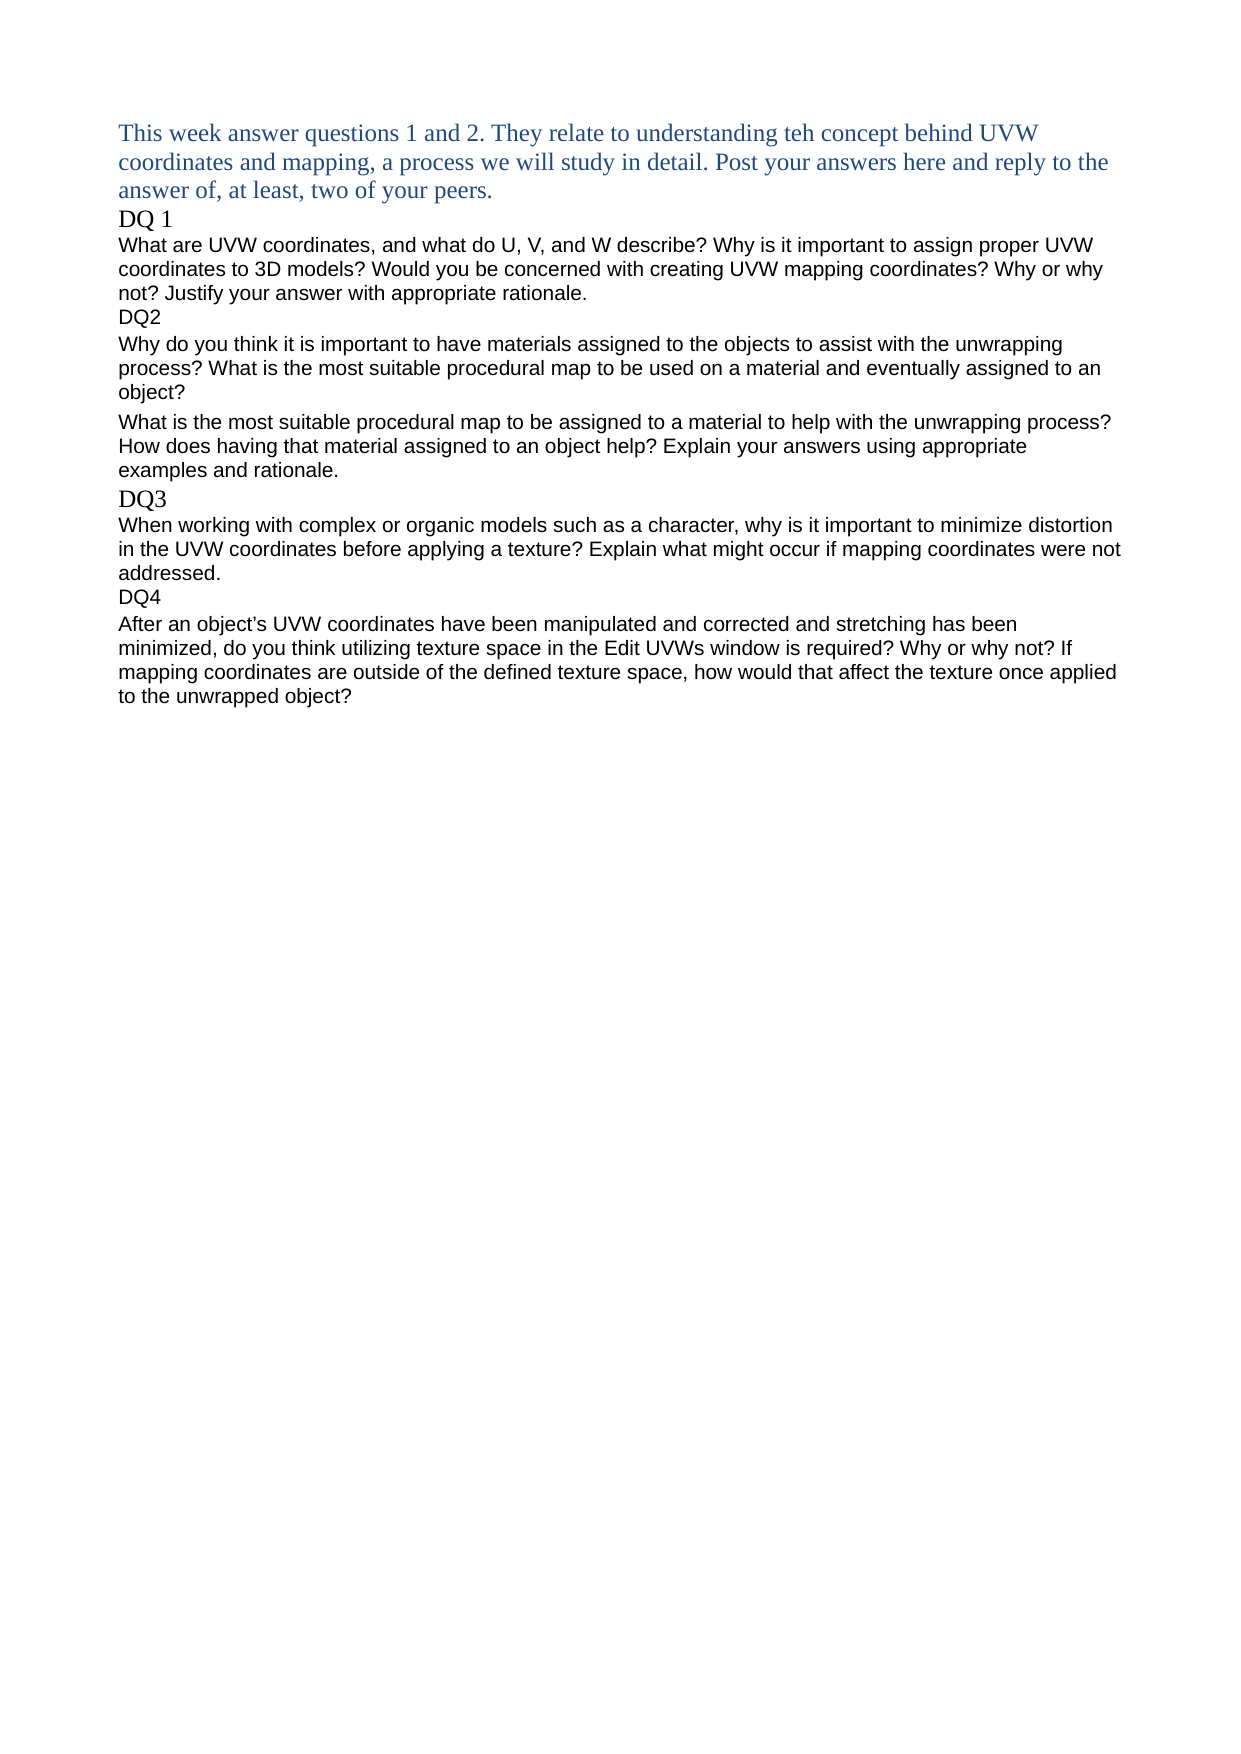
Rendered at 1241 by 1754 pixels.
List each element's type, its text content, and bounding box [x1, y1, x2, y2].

text What is the most suitable procedural map to be assigned to a material to help with the unwrapping process? How does having that material assigned to an object help? Explain your answers using appropriate examples and rationale. [118, 409, 1122, 481]
text DQ2 [118, 305, 1122, 329]
text After an object’s UVW coordinates have been manipulated and corrected and stretching has been minimized, do you think utilizing texture space in the Edit UVWs window is required? Why or why not? If mapping coordinates are outside of the defined texture space, how would that affect the texture once applied to the unwrapped object? [118, 612, 1122, 708]
text DQ3 [118, 484, 1122, 513]
text DQ4 [118, 585, 1122, 609]
text DQ 1 What are UVW coordinates, and what do U, V, and W describe? Why is it important to assign proper UVW coordinates to 3D models? Would you be concerned with creating UVW mapping coordinates? Why or why not? Justify your answer with appropriate rationale. [118, 204, 1122, 305]
text When working with complex or organic models such as a character, why is it important to minimize distortion in the UVW coordinates before applying a texture? Explain what might occur if mapping coordinates were not addressed. [118, 513, 1122, 585]
text This week answer questions 1 and 2. They relate to understanding teh concept behind UVW coordinates and mapping, a process we will study in detail. Post your answers here and reply to the answer of, at least, two of your peers. [118, 118, 1122, 204]
text Why do you think it is important to have materials assigned to the objects to assist with the unwrapping process? What is the most suitable procedural map to be used on a material and eventually assigned to an object? [118, 332, 1122, 404]
